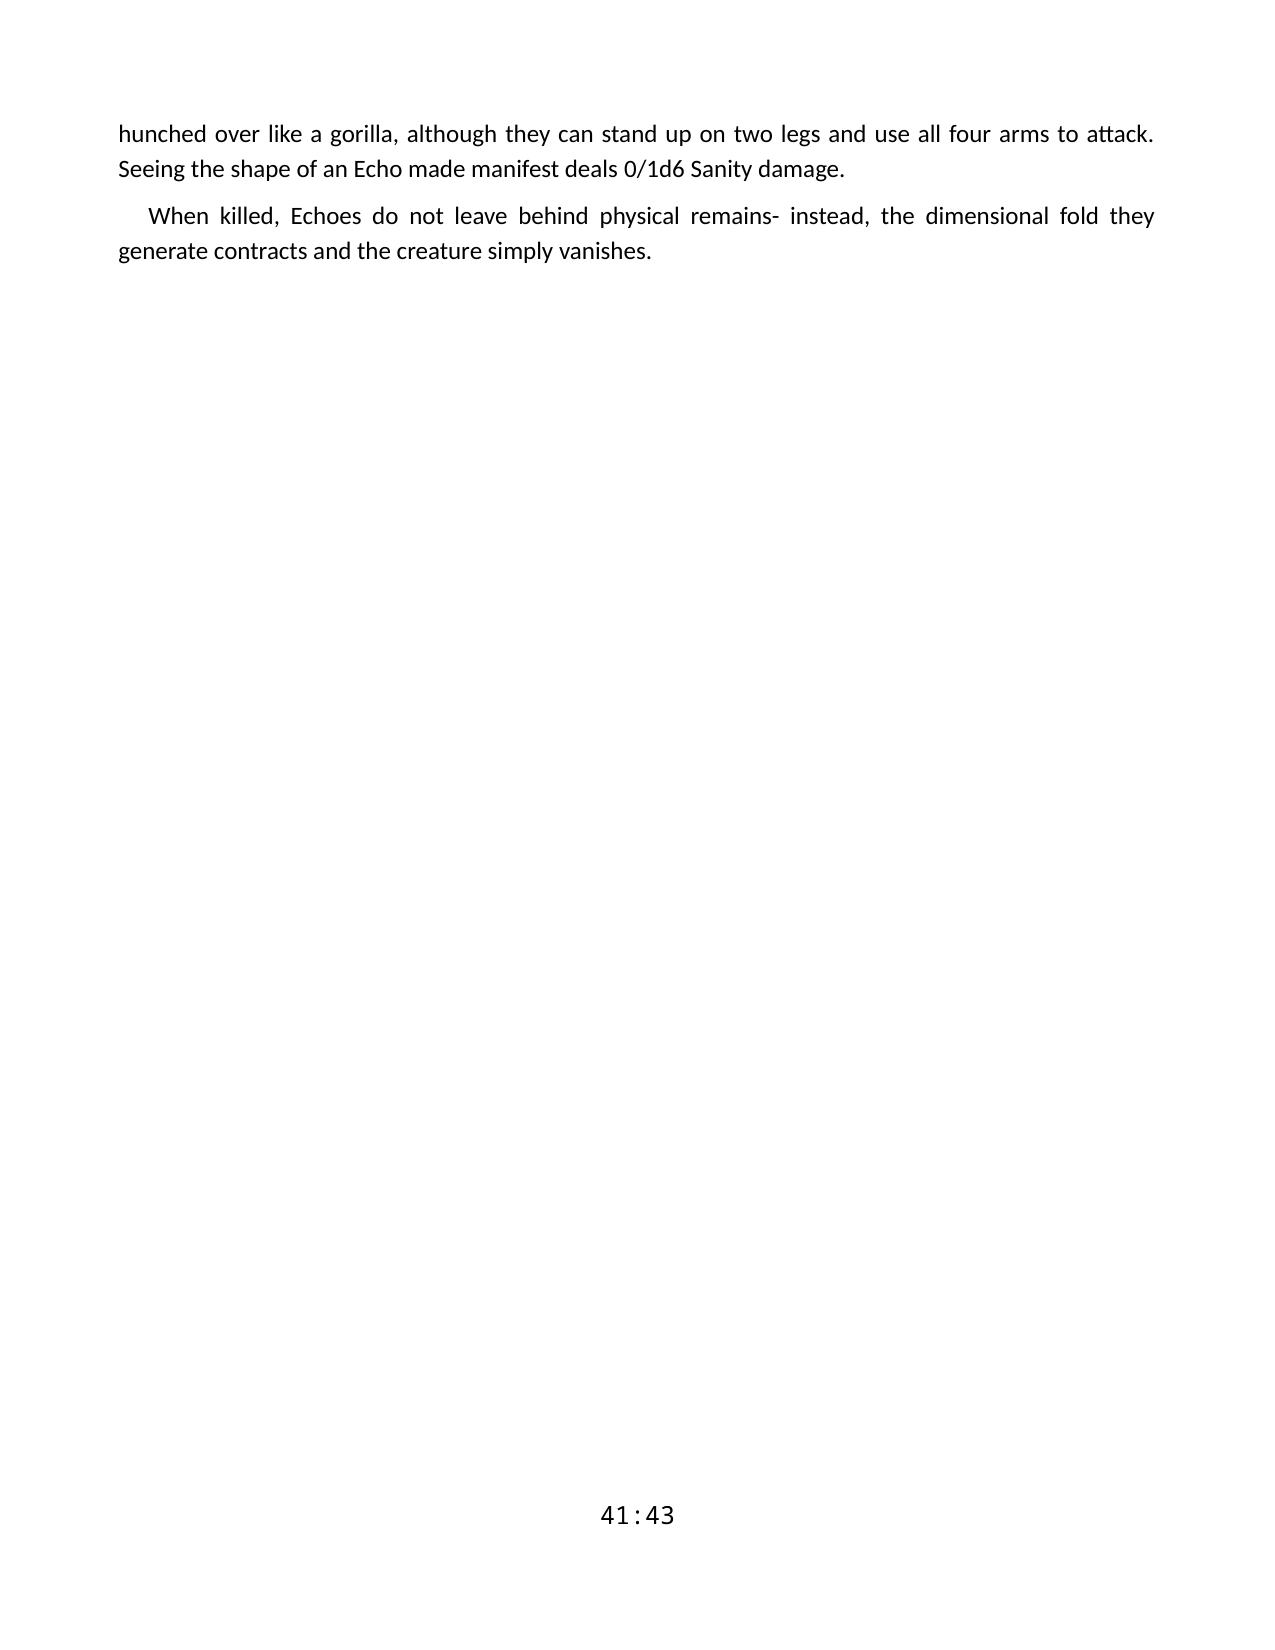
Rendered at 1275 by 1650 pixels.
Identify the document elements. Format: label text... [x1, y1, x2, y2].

text When killed, Echoes do not leave behind physical remains- instead, the dimensional fold they generate contracts and the creature simply vanishes. [118, 200, 1157, 266]
text hunched over like a gorilla, although they can stand up on two legs and use all four arms to attack. Seeing the shape of an Echo made manifest deals 0/1d6 Sanity damage. [118, 118, 1157, 184]
